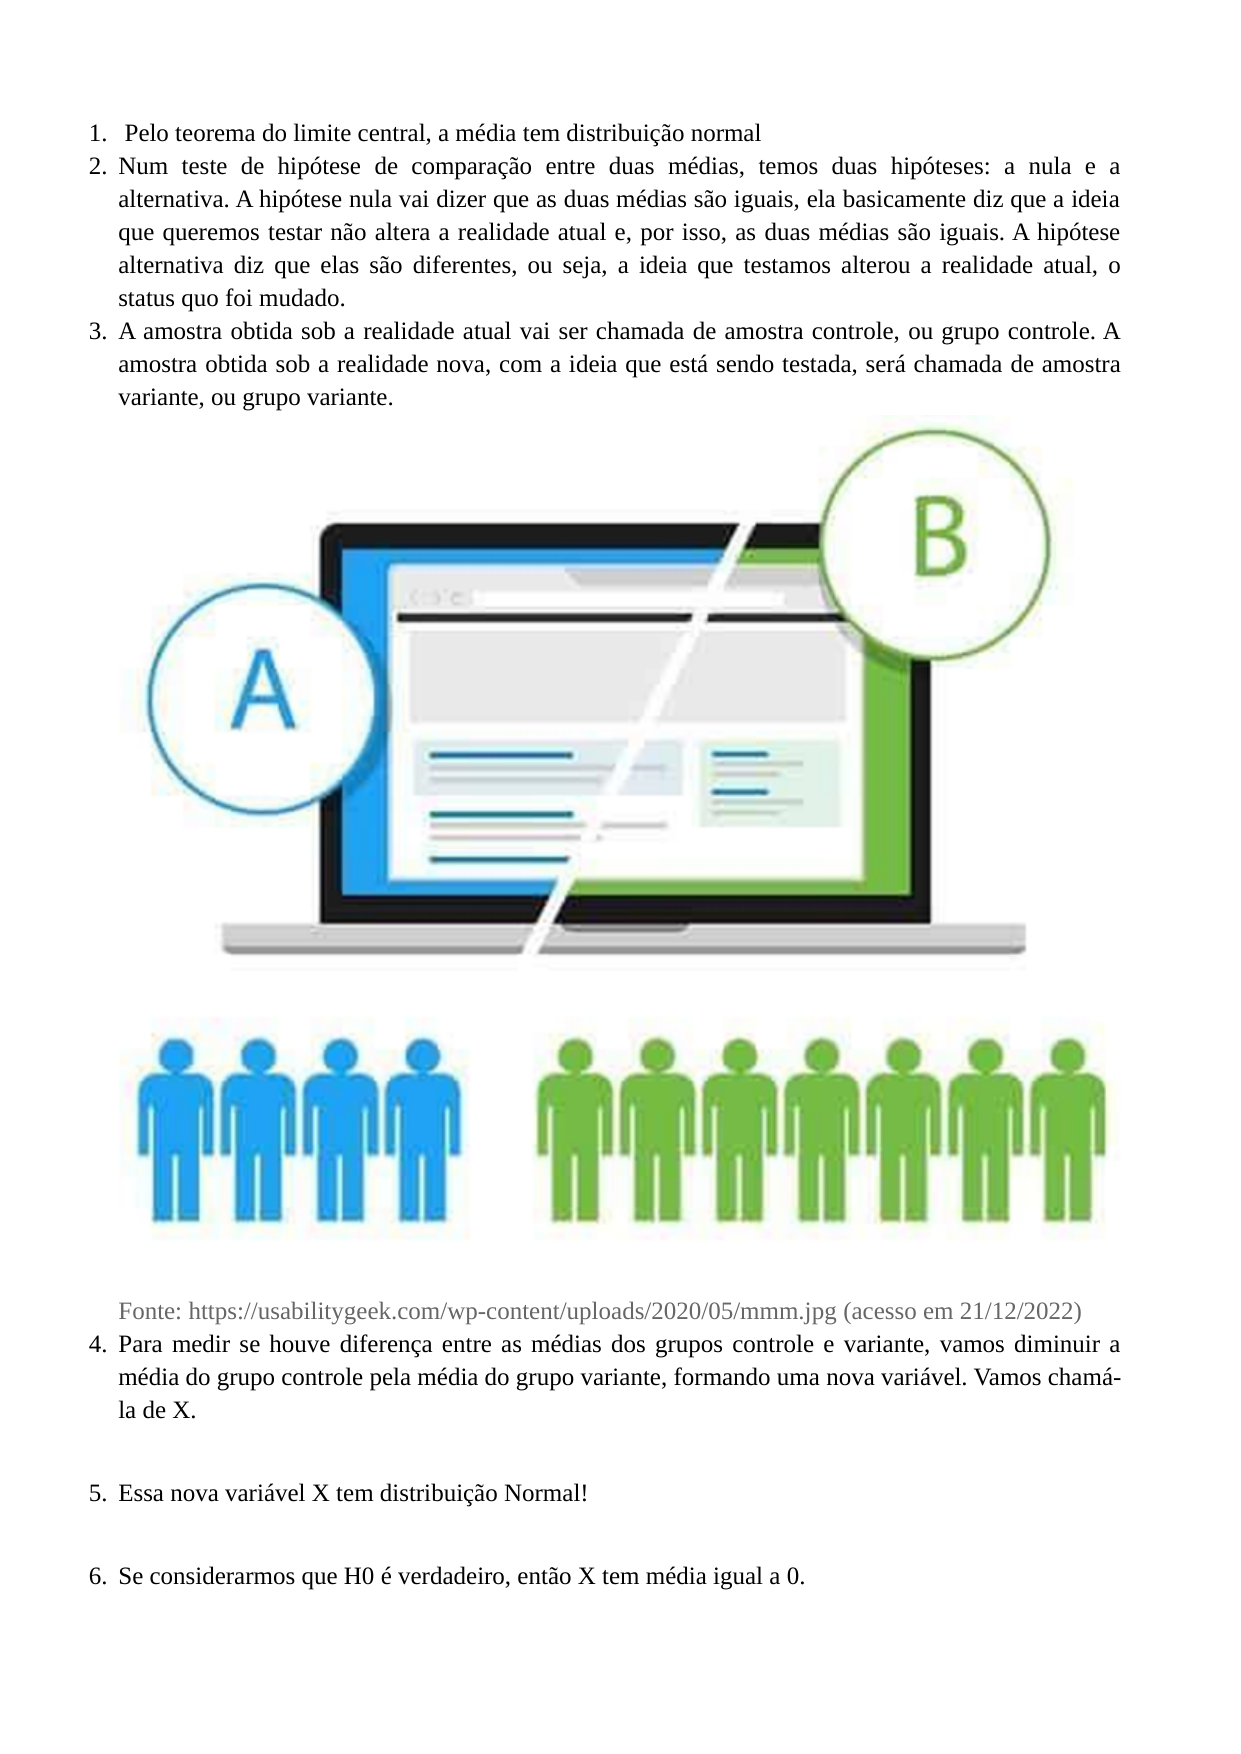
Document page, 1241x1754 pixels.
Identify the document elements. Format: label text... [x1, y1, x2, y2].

list Se considerarmos que H0 é verdadeiro, então X tem média igual a 0. [118, 1561, 1122, 1590]
list Para medir se houve diferença entre as médias dos grupos controle e variante, vamos diminuir a média do grupo controle pela média do grupo variante, formando uma nova variável. Vamos chamá-la de X. [118, 1329, 1122, 1424]
list Essa nova variável X tem distribuição Normal! [118, 1478, 1122, 1507]
list Num teste de hipótese de comparação entre duas médias, temos duas hipóteses: a nula e a alternativa. A hipótese nula vai dizer que as duas médias são iguais, ela basicamente diz que a ideia que queremos testar não altera a realidade atual e, por isso, as duas médias são iguais. A hipótese alternativa diz que elas são diferentes, ou seja, a ideia que testamos alterou a realidade atual, o status quo foi mudado. [118, 151, 1122, 312]
list A amostra obtida sob a realidade atual vai ser chamada de amostra controle, ou grupo controle. A amostra obtida sob a realidade nova, com a ideia que está sendo testada, será chamada de amostra variante, ou grupo variante. [118, 316, 1122, 411]
text Fonte: https://usabilitygeek.com/wp-content/uploads/2020/05/mmm.jpg (acesso em 21/12/2022) [118, 1296, 1122, 1325]
list Pelo teorema do limite central, a média tem distribuição normal [118, 118, 1122, 147]
picture [118, 415, 1123, 1245]
